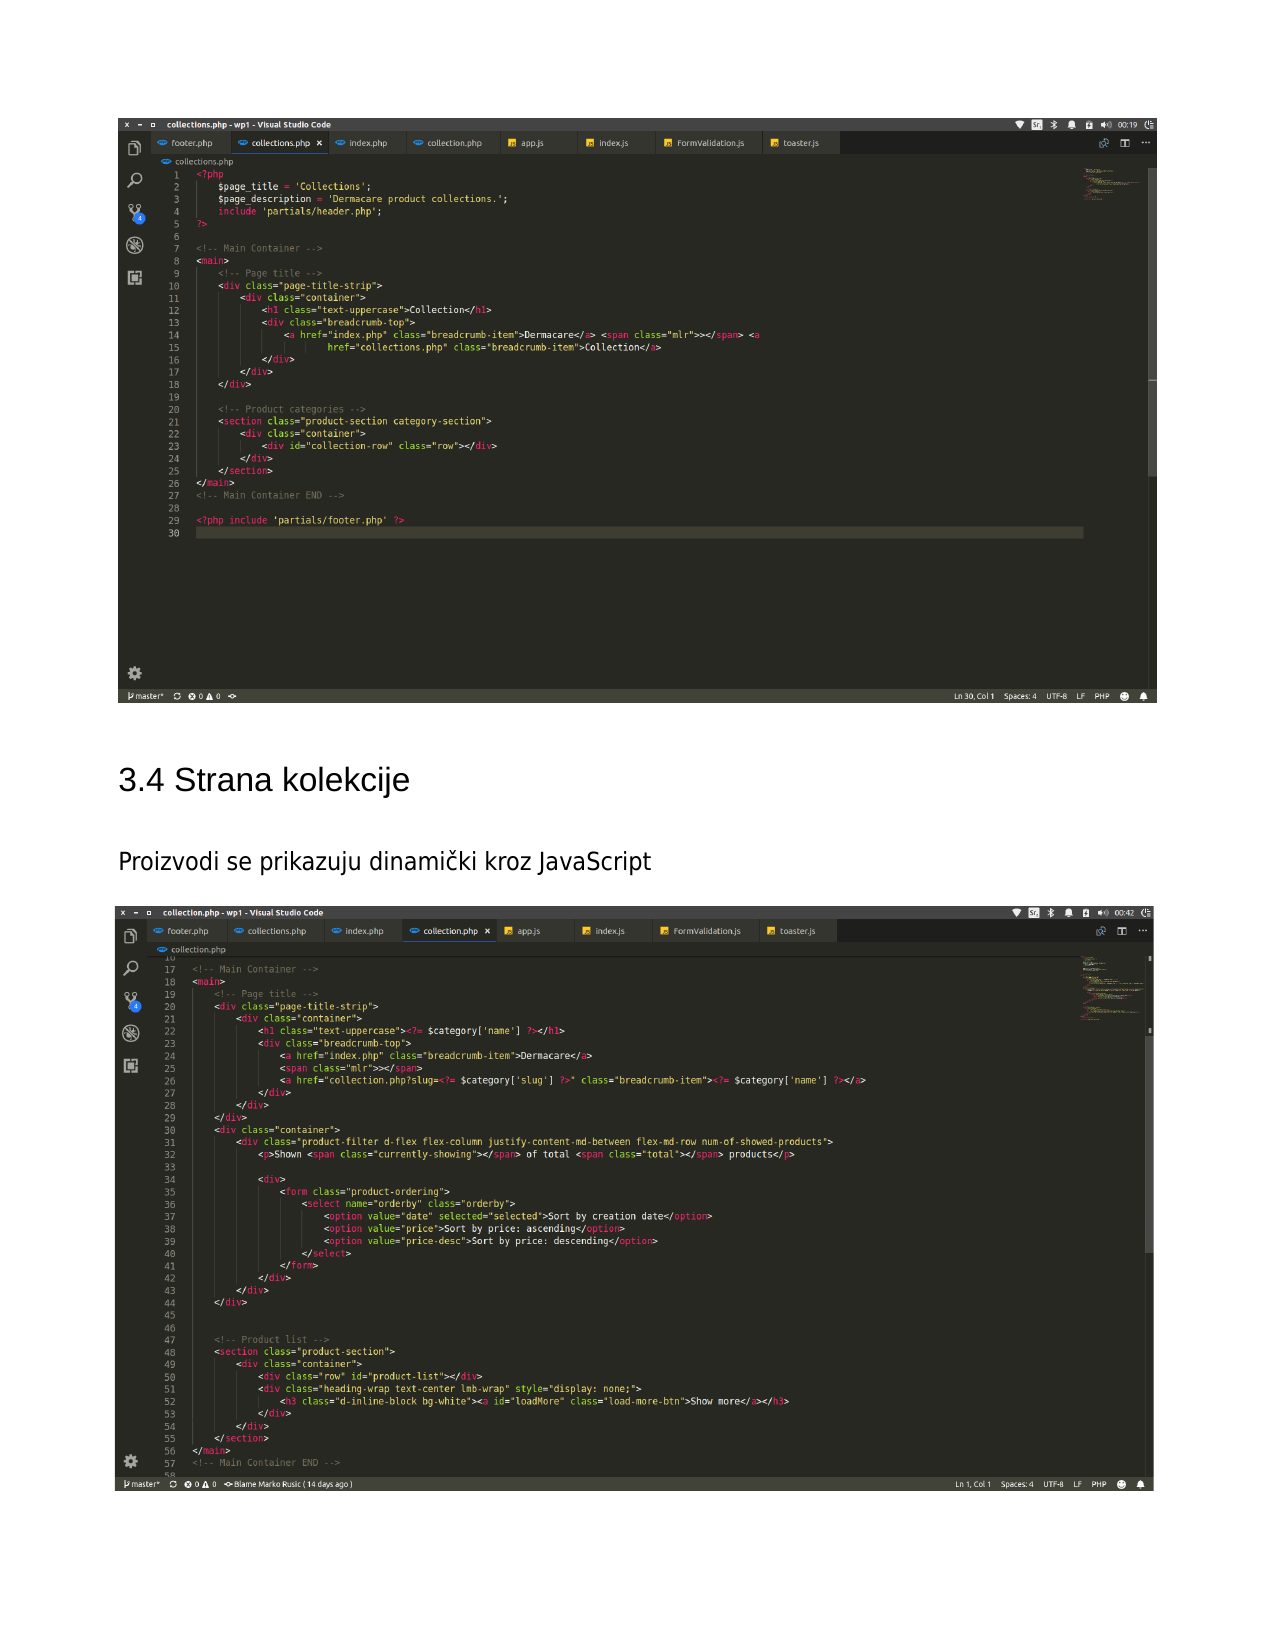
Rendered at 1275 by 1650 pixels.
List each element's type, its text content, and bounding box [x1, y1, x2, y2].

text Proizvodi se prikazuju dinamički kroz JavaScript [118, 847, 1157, 876]
picture [118, 118, 1157, 703]
picture [114, 906, 1154, 1491]
subtitle 3.4 Strana kolekcije [118, 759, 1157, 798]
